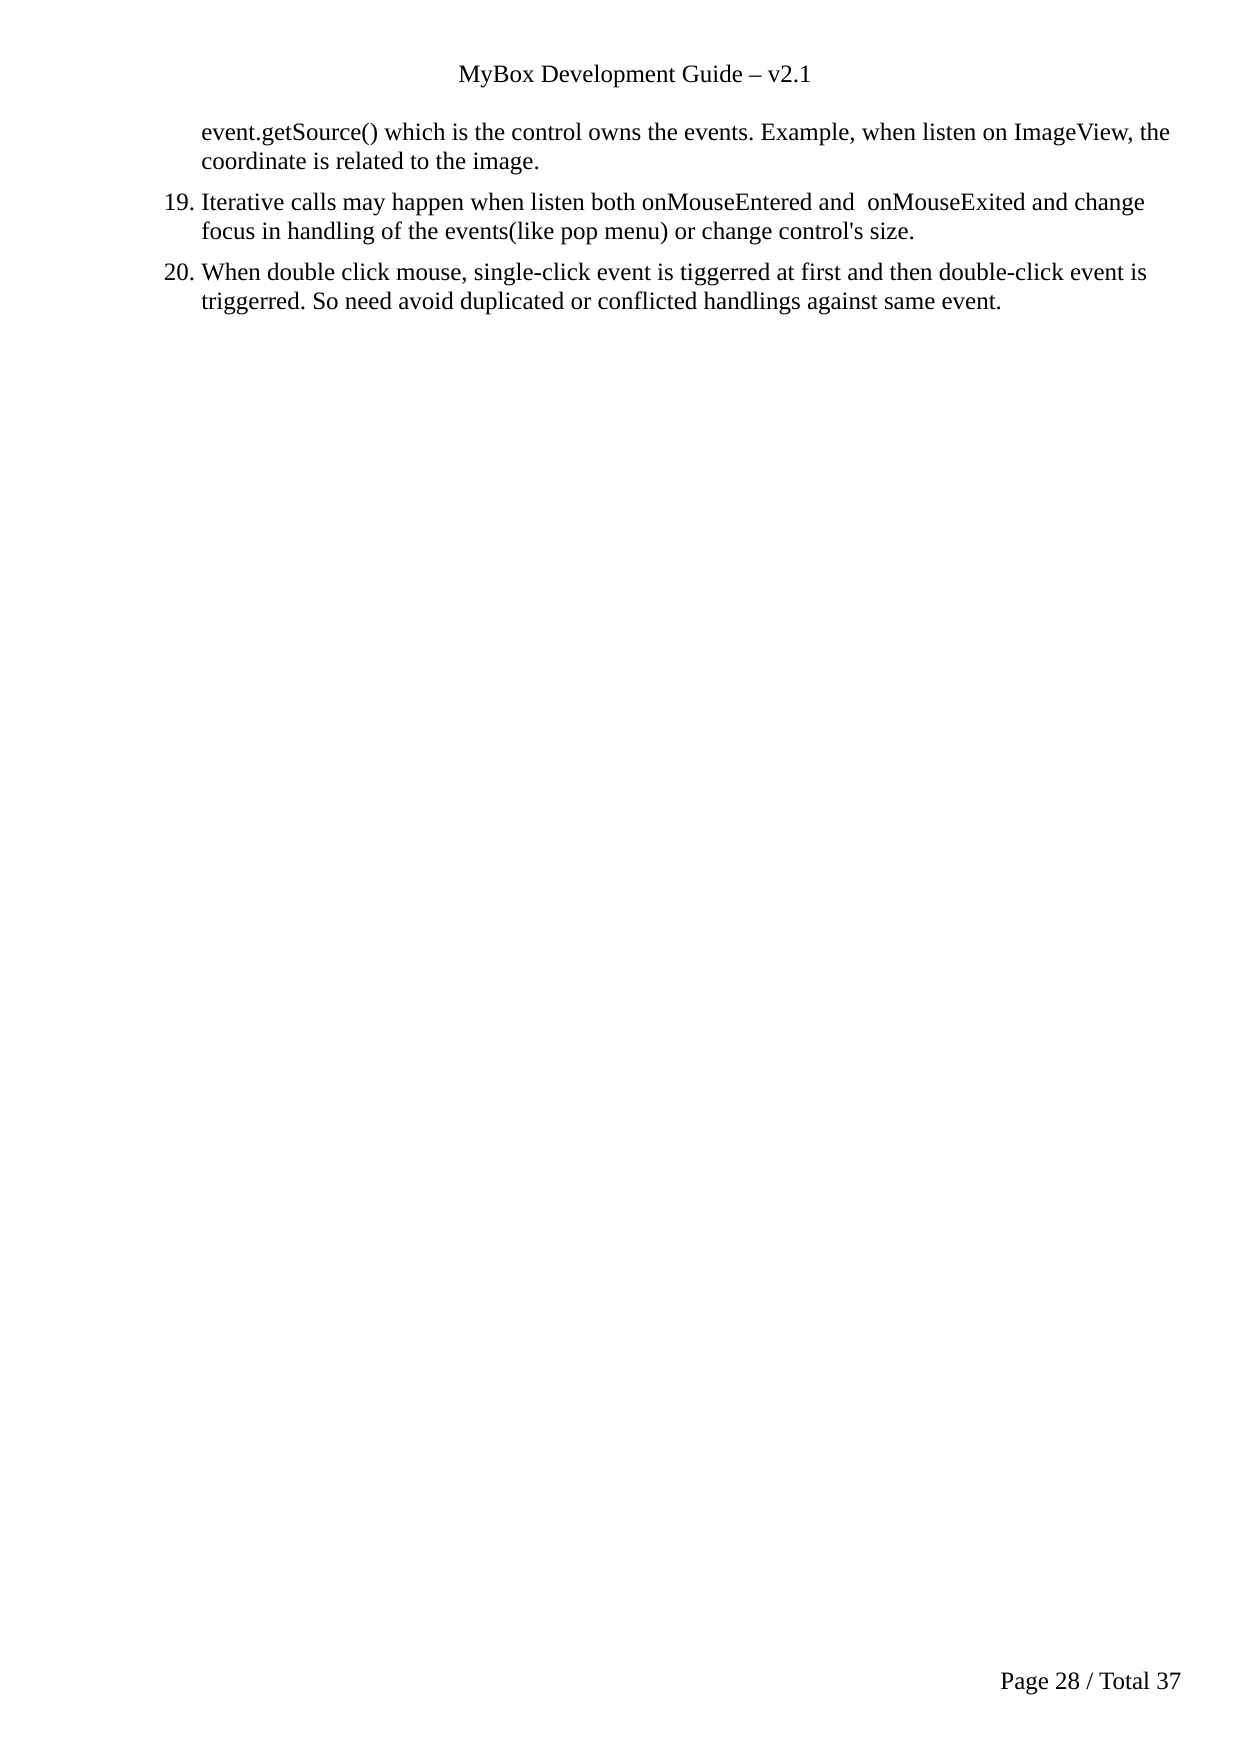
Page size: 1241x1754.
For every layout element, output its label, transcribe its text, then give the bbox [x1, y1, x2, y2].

list event.getSource() which is the control owns the events. Example, when listen on ImageView, the coordinate is related to the image. [163, 117, 1181, 175]
list Iterative calls may happen when listen both onMouseEntered and onMouseExited and change focus in handling of the events(like pop menu) or change control's size. [163, 187, 1181, 245]
list When double click mouse, single-click event is tiggerred at first and then double-click event is triggerred. So need avoid duplicated or conflicted handlings against same event. [163, 257, 1181, 315]
